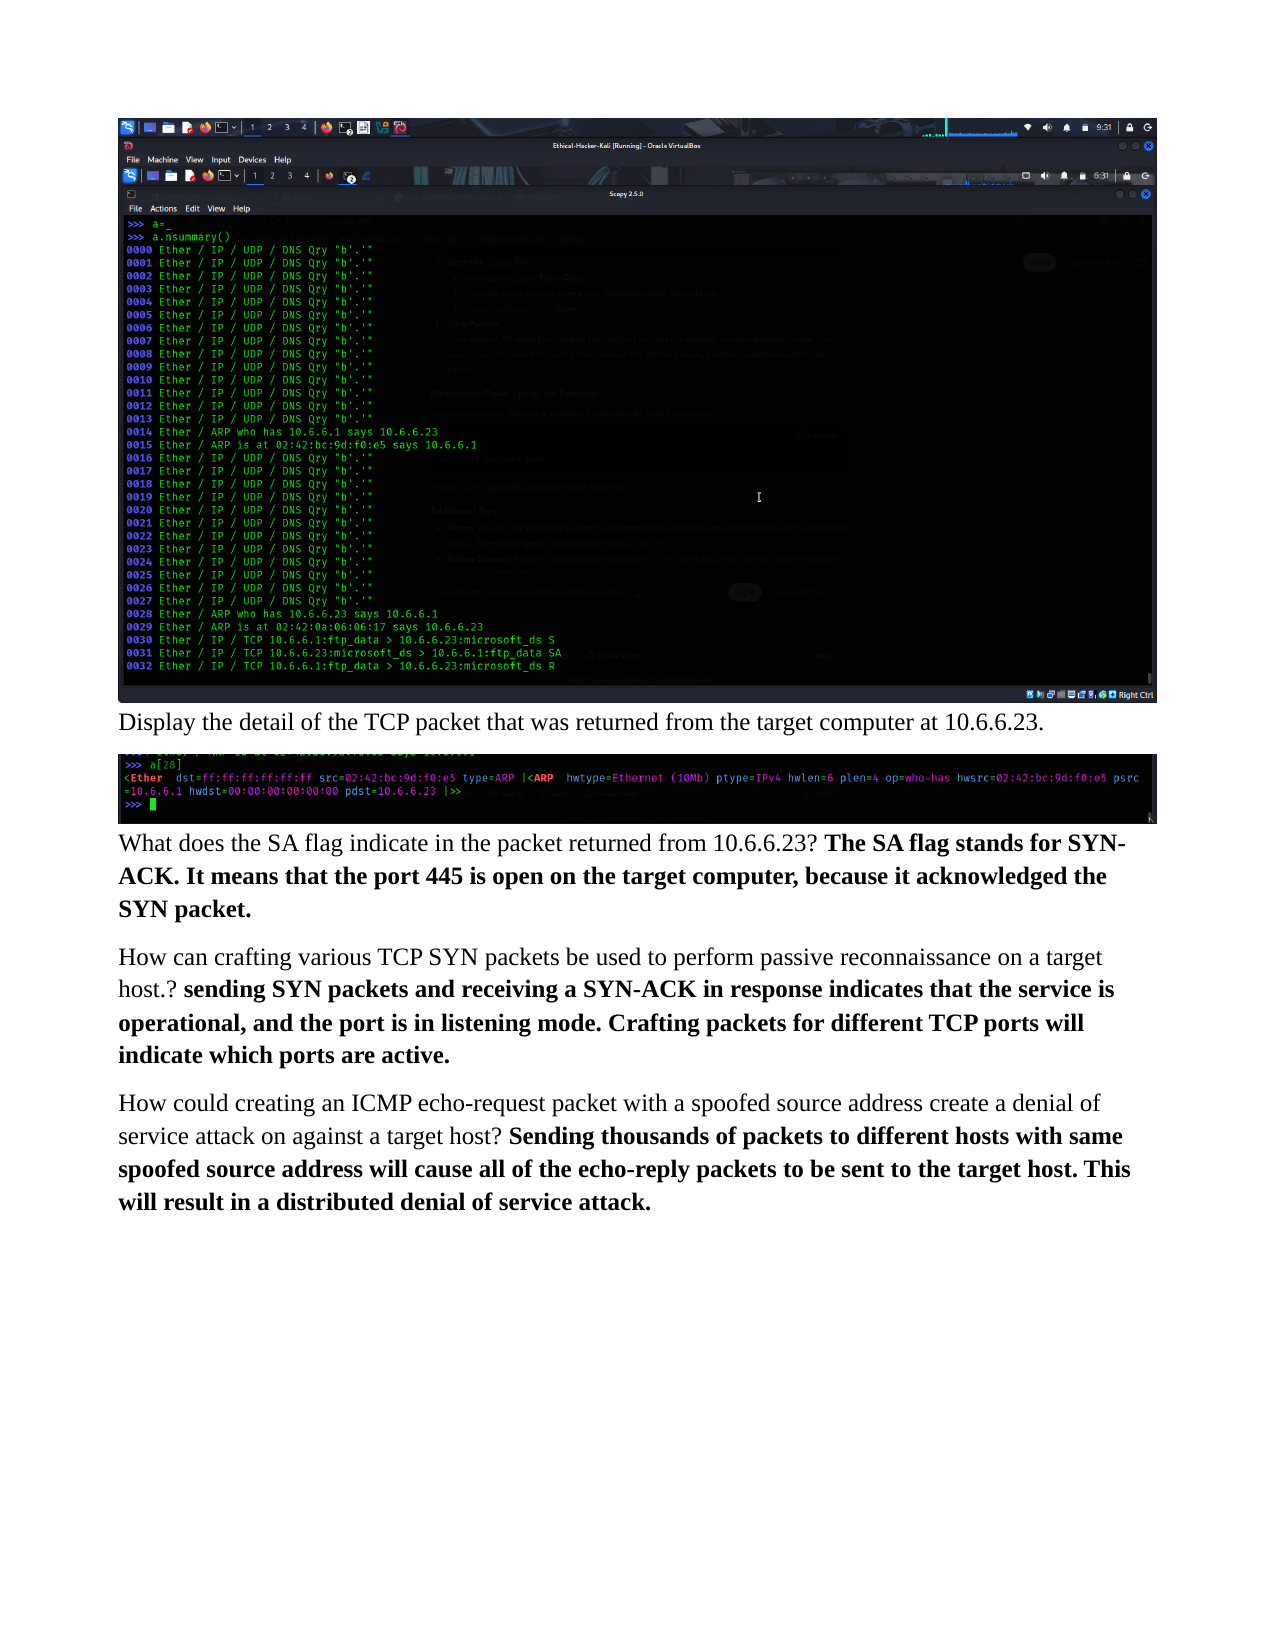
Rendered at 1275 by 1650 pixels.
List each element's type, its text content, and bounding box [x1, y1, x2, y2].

text How could creating an ICMP echo-request packet with a spoofed source address create a denial of service attack on against a target host? Sending thousands of packets to different hosts with same spoofed source address will cause all of the echo-reply packets to be sent to the target host. This will result in a distributed denial of service attack. [118, 1088, 1157, 1216]
picture [118, 118, 1157, 703]
picture [118, 754, 1157, 824]
text Display the detail of the TCP packet that was returned from the target computer at 10.6.6.23. [118, 703, 1157, 735]
text What does the SA flag indicate in the packet returned from 10.6.6.23? The SA flag stands for SYN-ACK. It means that the port 445 is open on the target computer, because it acknowledged the SYN packet. [118, 824, 1157, 923]
text How can crafting various TCP SYN packets be used to perform passive reconnaissance on a target host.? sending SYN packets and receiving a SYN-ACK in response indicates that the service is operational, and the port is in listening mode. Crafting packets for different TCP ports will indicate which ports are active. [118, 942, 1157, 1069]
